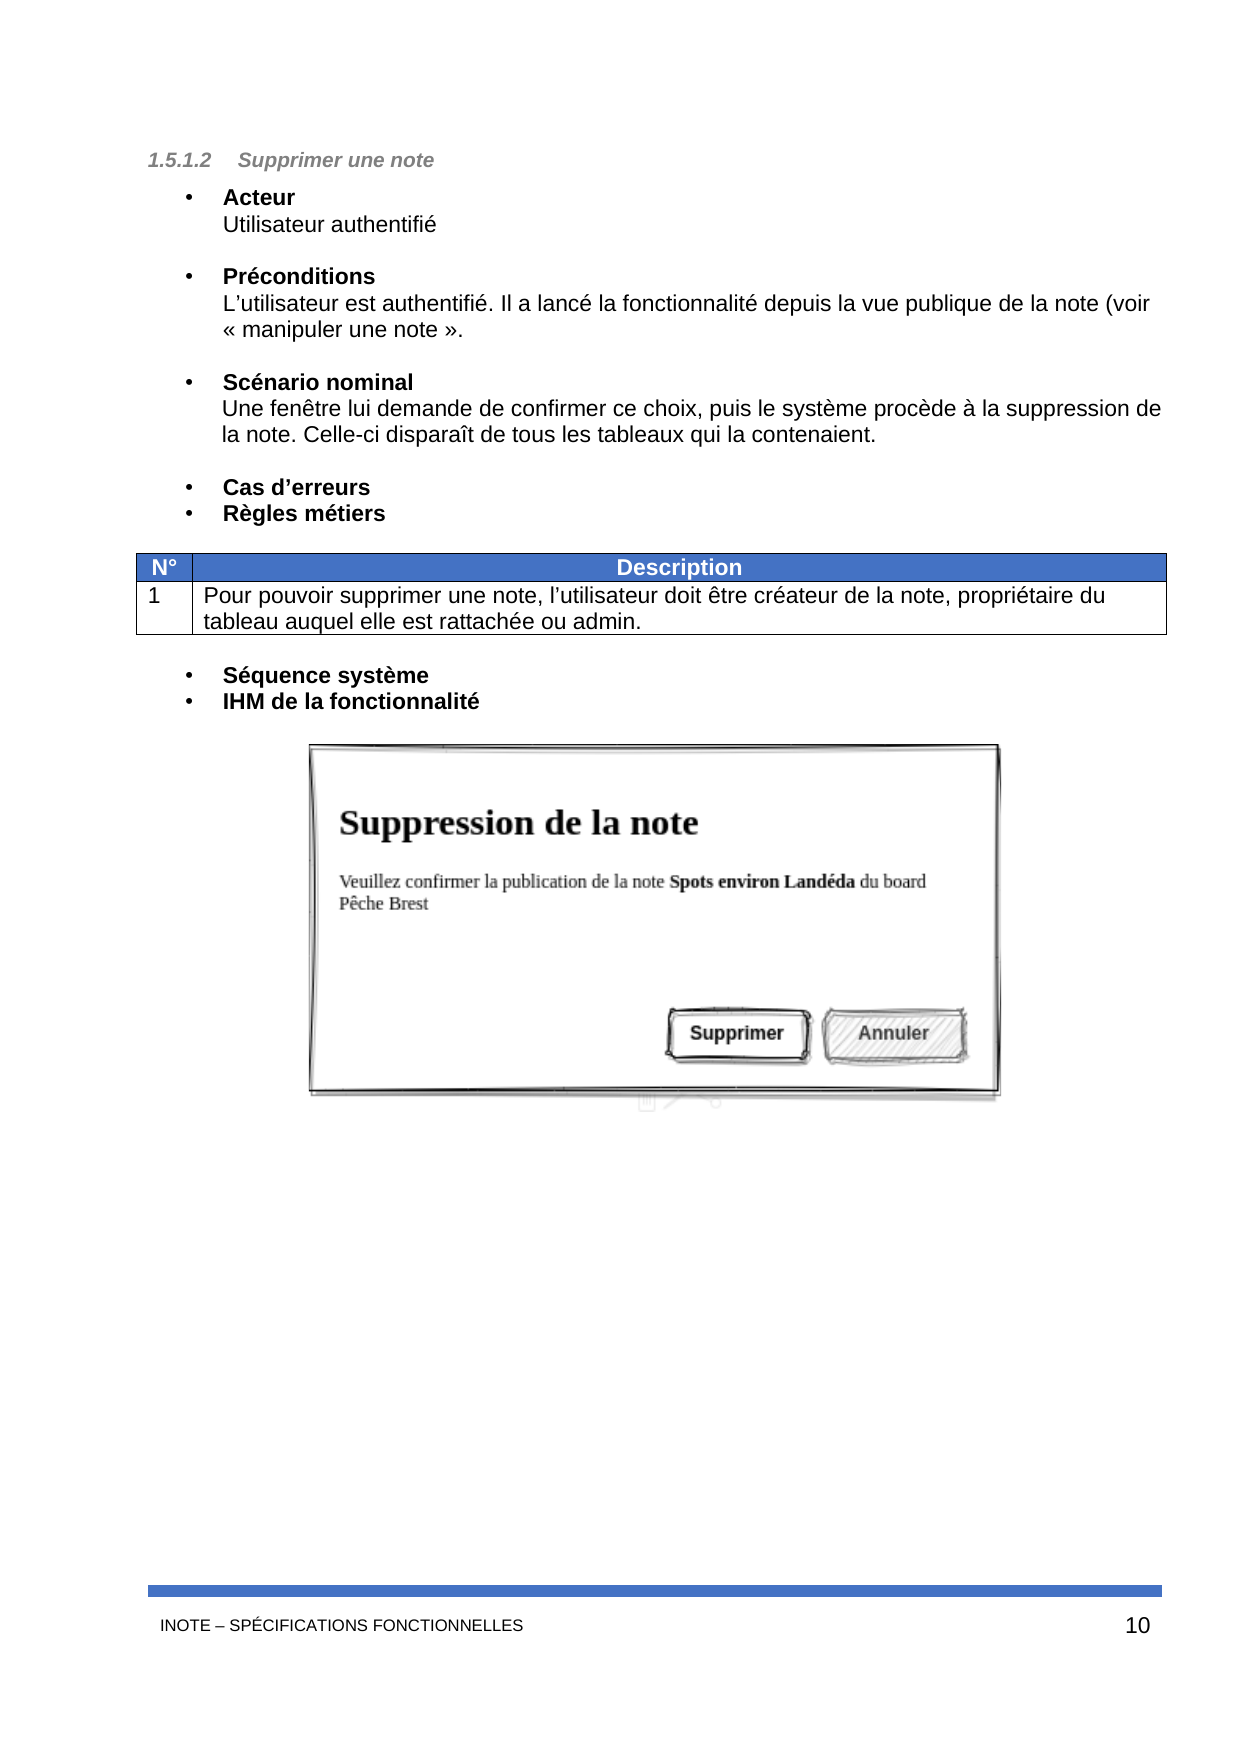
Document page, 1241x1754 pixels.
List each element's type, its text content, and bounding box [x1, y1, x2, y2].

list Séquence système [185, 662, 1162, 688]
table_header N° [137, 554, 192, 581]
list Règles métiers [185, 500, 1162, 527]
subtitle Supprimer une note [148, 148, 1162, 172]
table_cell Pour pouvoir supprimer une note, l’utilisateur doit être créateur de la note, propriétaire du tableau auquel elle est rattachée ou admin. [193, 582, 1166, 634]
picture [308, 744, 1002, 1112]
table_header Description [193, 554, 1166, 581]
table_cell 1 [137, 582, 192, 634]
list L’utilisateur est authentifié. Il a lancé la fonctionnalité depuis la vue publique de la note (voir « manipuler une note ». [185, 289, 1162, 342]
list Utilisateur authentifié [185, 211, 1162, 237]
text Une fenêtre lui demande de confirmer ce choix, puis le système procède à la suppression de la note. Celle-ci disparaît de tous les tableaux qui la contenaient. [222, 395, 1162, 448]
list Acteur [185, 184, 1162, 211]
list IHM de la fonctionnalité [185, 688, 1162, 714]
list Cas d’erreurs [185, 474, 1162, 500]
list Préconditions [185, 263, 1162, 289]
list Scénario nominal [185, 369, 1162, 395]
